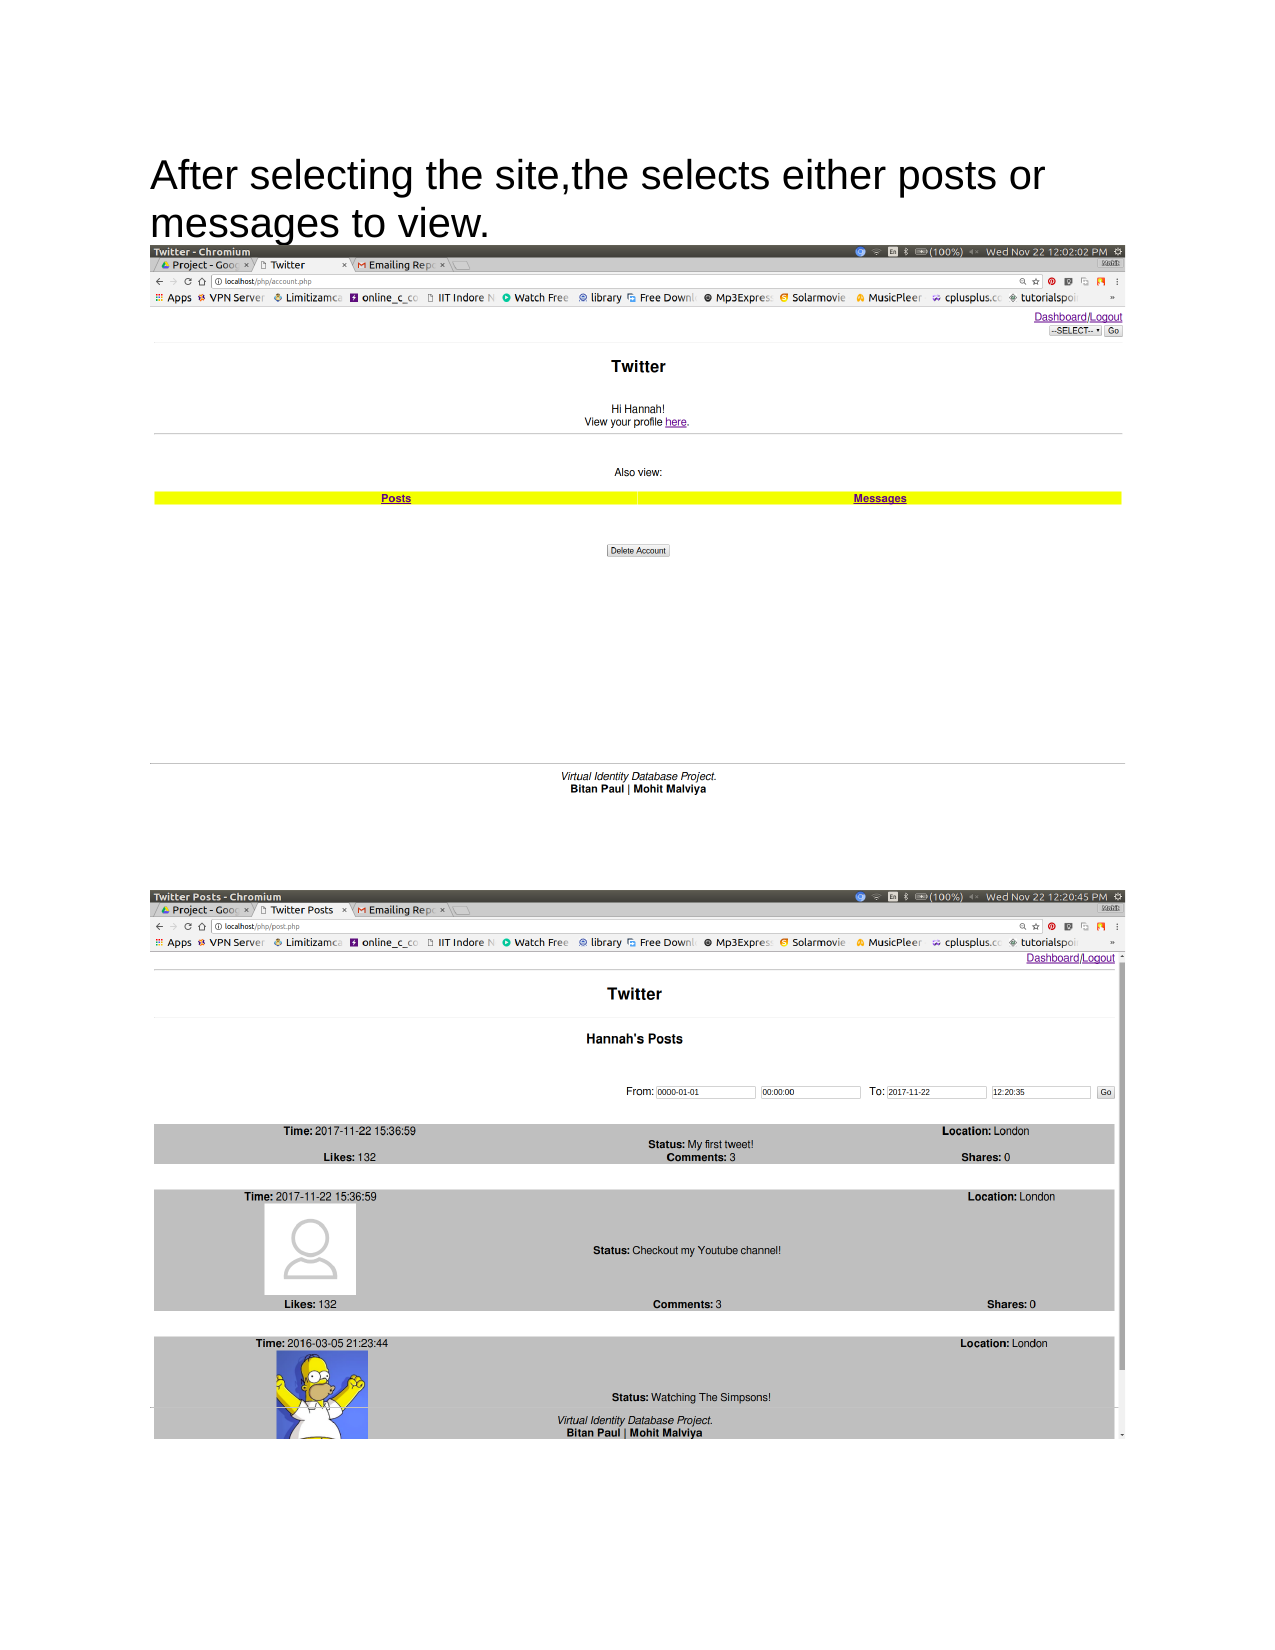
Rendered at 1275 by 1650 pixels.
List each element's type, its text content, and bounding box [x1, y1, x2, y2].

picture [150, 890, 1125, 1439]
picture [150, 245, 1125, 795]
text After selecting the site,the selects either posts or messages to view. [150, 150, 1125, 245]
